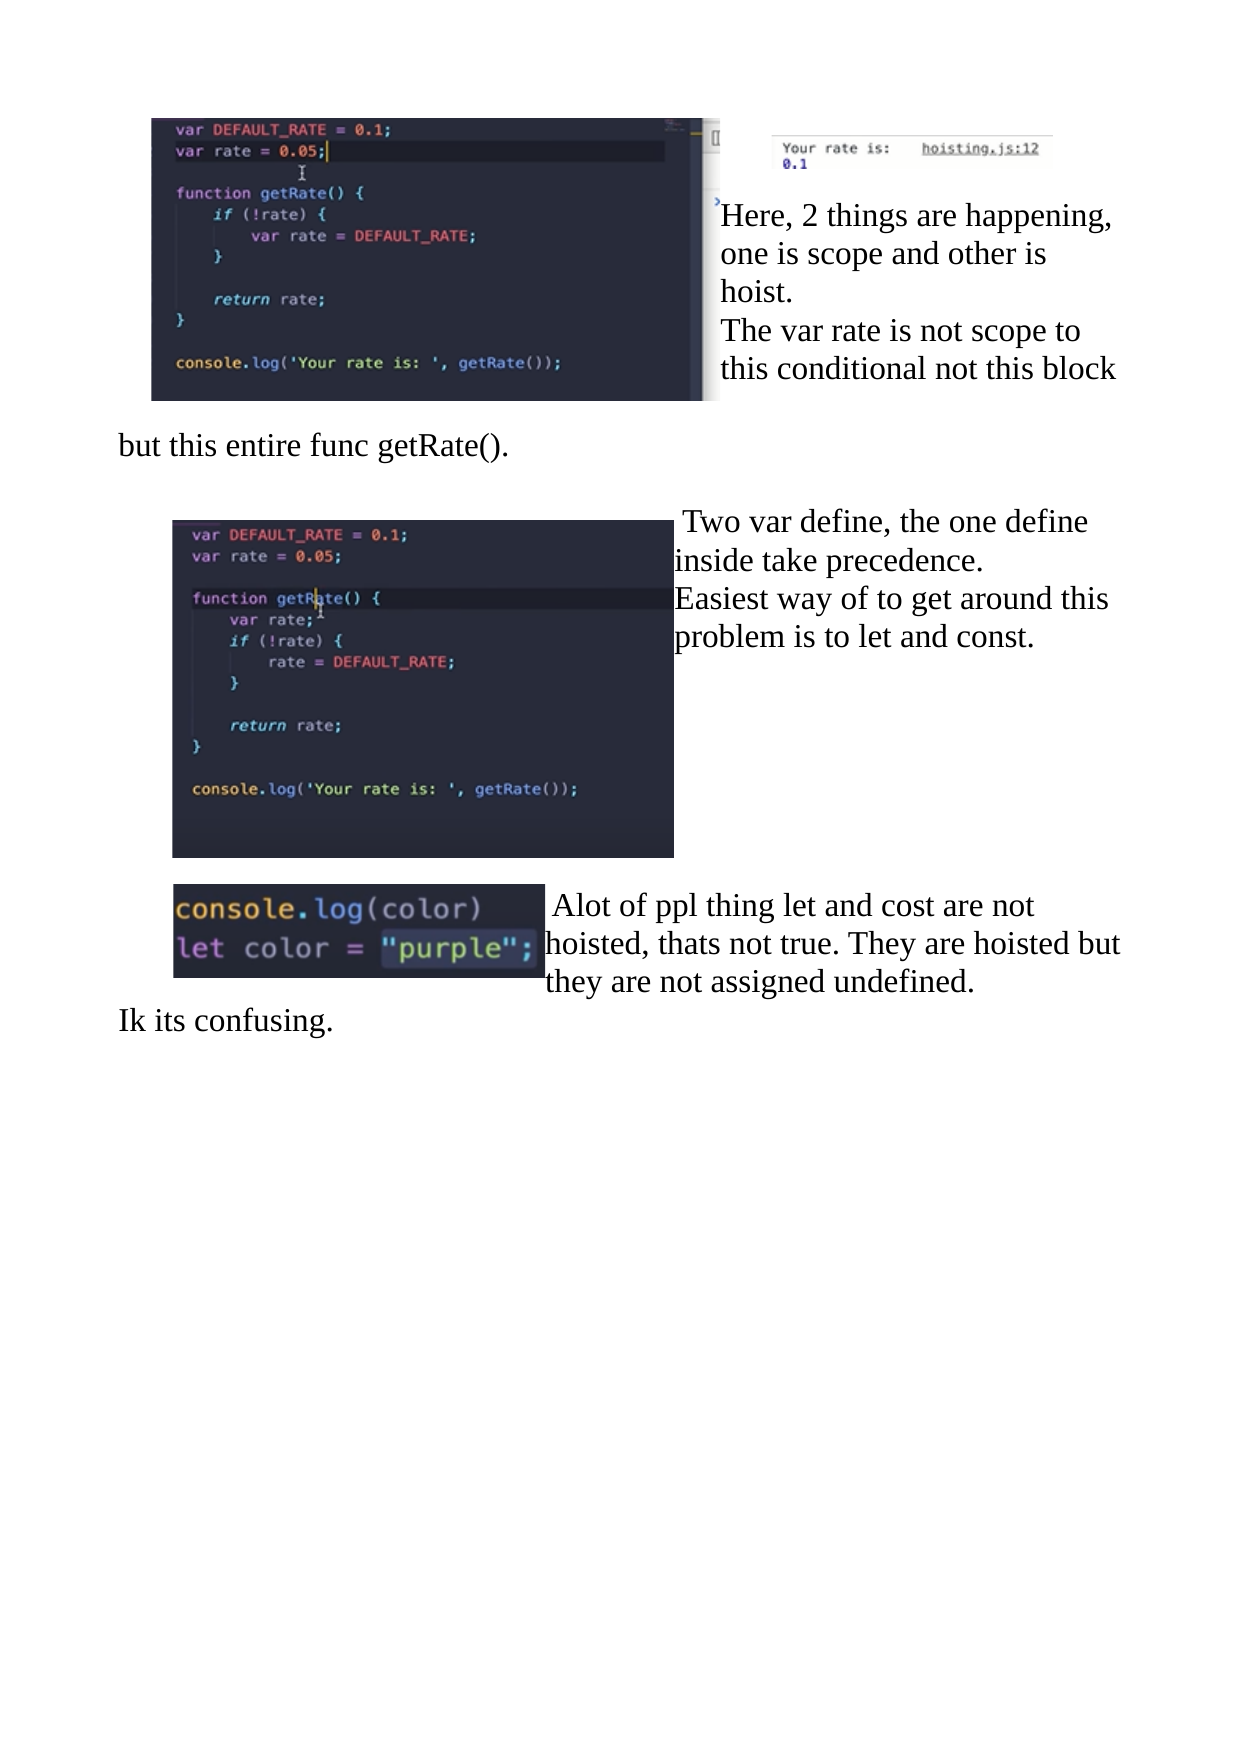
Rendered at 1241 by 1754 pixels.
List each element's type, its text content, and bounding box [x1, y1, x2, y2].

text [118, 310, 151, 386]
text [118, 578, 172, 655]
text Alot of ppl thing let and cost are not hoisted, thats not true. They are hoisted but they are not assigned undefined. [118, 885, 1122, 1000]
text Here, 2 things are happening, one is scope and other is hoist. [721, 195, 1122, 310]
text but this entire func getRate(). [118, 425, 1122, 463]
picture [771, 135, 1053, 169]
picture [151, 118, 721, 401]
picture [173, 884, 546, 978]
text The var rate is not scope to this conditional not this block [721, 310, 1122, 386]
picture [172, 520, 674, 858]
text [118, 195, 151, 310]
text Ik its confusing. [118, 1000, 1122, 1038]
text Easiest way of to get around this problem is to let and const. [674, 578, 1122, 655]
text Two var define, the one define inside take precedence. [118, 501, 1122, 578]
